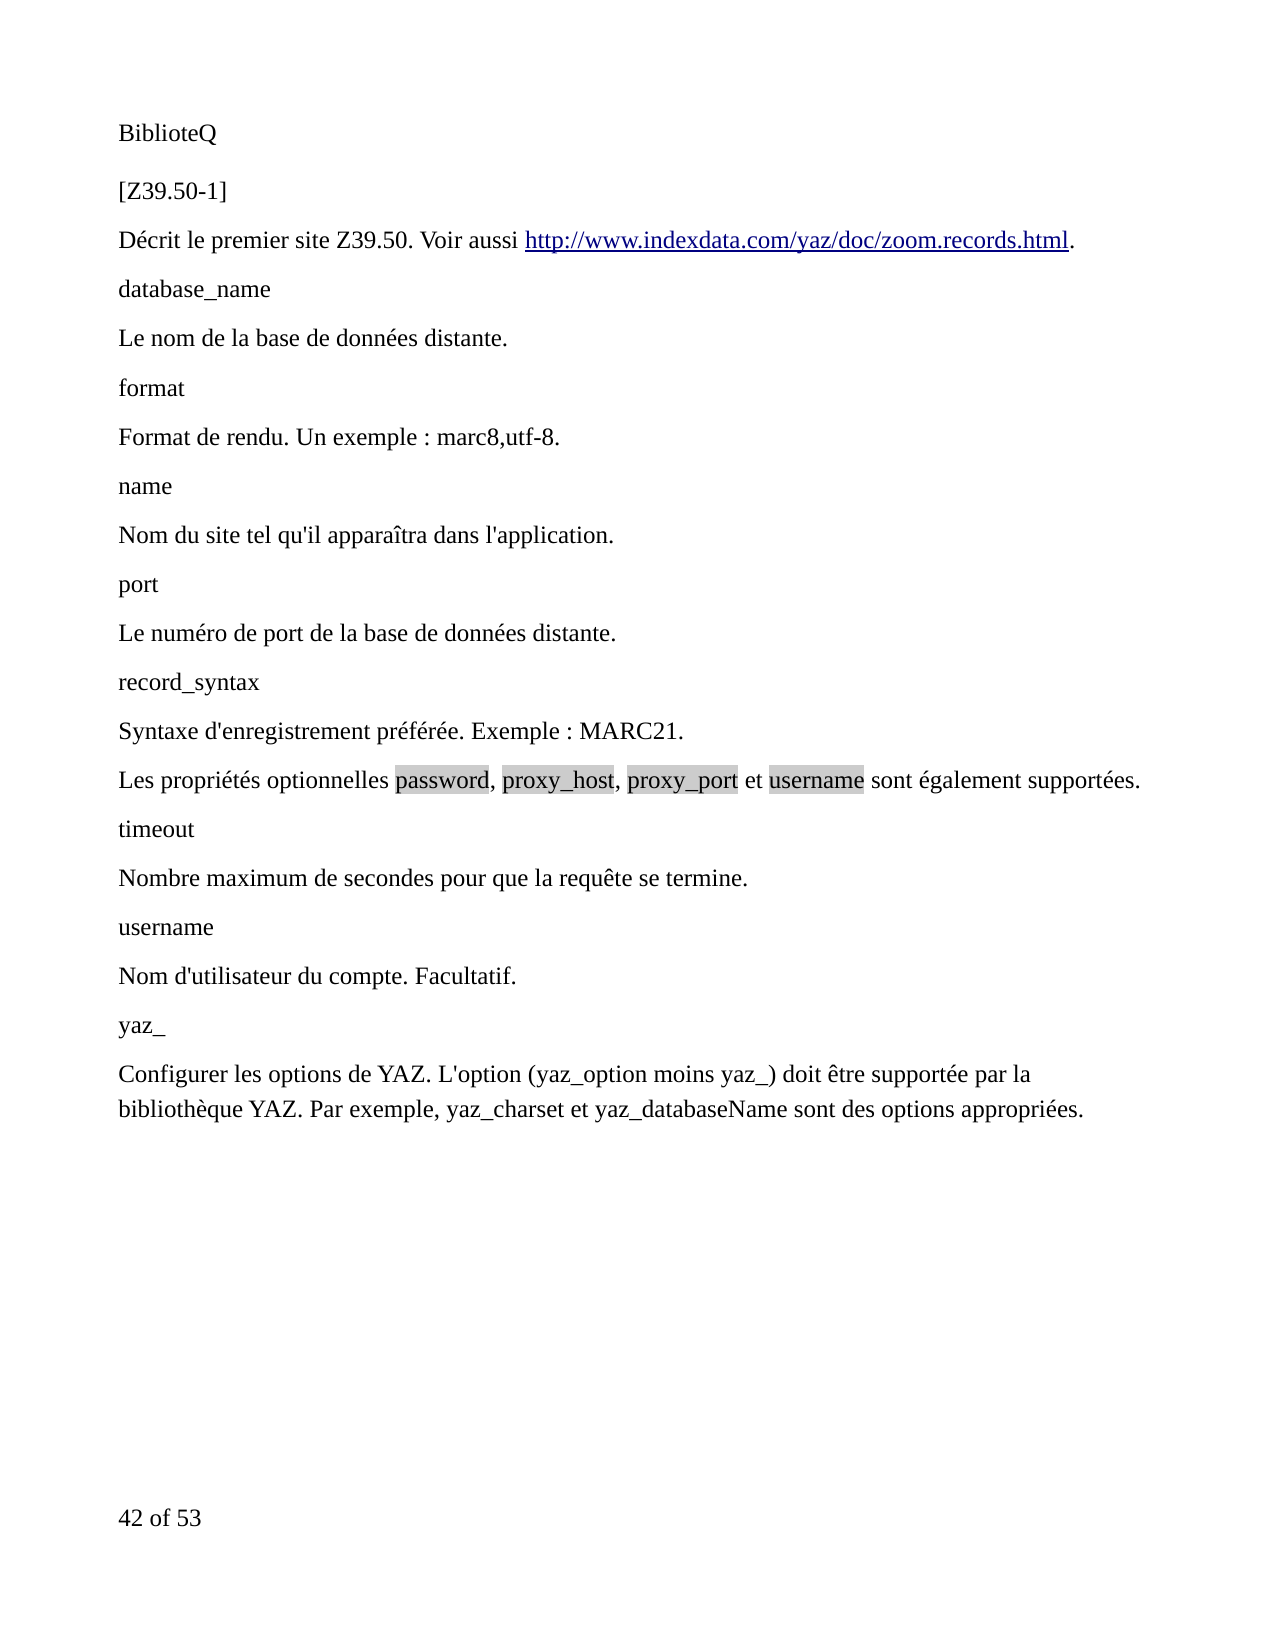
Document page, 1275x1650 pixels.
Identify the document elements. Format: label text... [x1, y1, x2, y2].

text port [118, 569, 1157, 598]
text Nombre maximum de secondes pour que la requête se termine. [118, 863, 1157, 892]
text timeout [118, 814, 1157, 843]
text format [118, 373, 1157, 401]
text database_name [118, 274, 1157, 303]
text Nom d'utilisateur du compte. Facultatif. [118, 961, 1157, 990]
text record_syntax [118, 667, 1157, 696]
text Décrit le premier site Z39.50. Voir aussi http://www.indexdata.com/yaz/doc/zoom.records.html. [118, 225, 1157, 254]
text Les propriétés optionnelles password, proxy_host, proxy_port et username sont également supportées. [118, 765, 1157, 794]
text Nom du site tel qu'il apparaîtra dans l'application. [118, 520, 1157, 548]
text Syntaxe d'enregistrement préférée. Exemple : MARC21. [118, 716, 1157, 745]
text Le numéro de port de la base de données distante. [118, 618, 1157, 647]
text Le nom de la base de données distante. [118, 323, 1157, 352]
text username [118, 912, 1157, 941]
text Format de rendu. Un exemple : marc8,utf-8. [118, 422, 1157, 450]
text Configurer les options de YAZ. L'option (yaz_option moins yaz_) doit être supportée par la bibliothèque YAZ. Par exemple, yaz_charset et yaz_databaseName sont des options appropriées. [118, 1059, 1157, 1123]
text name [118, 471, 1157, 499]
text yaz_ [118, 1010, 1157, 1039]
text [Z39.50-1] [118, 176, 1157, 205]
